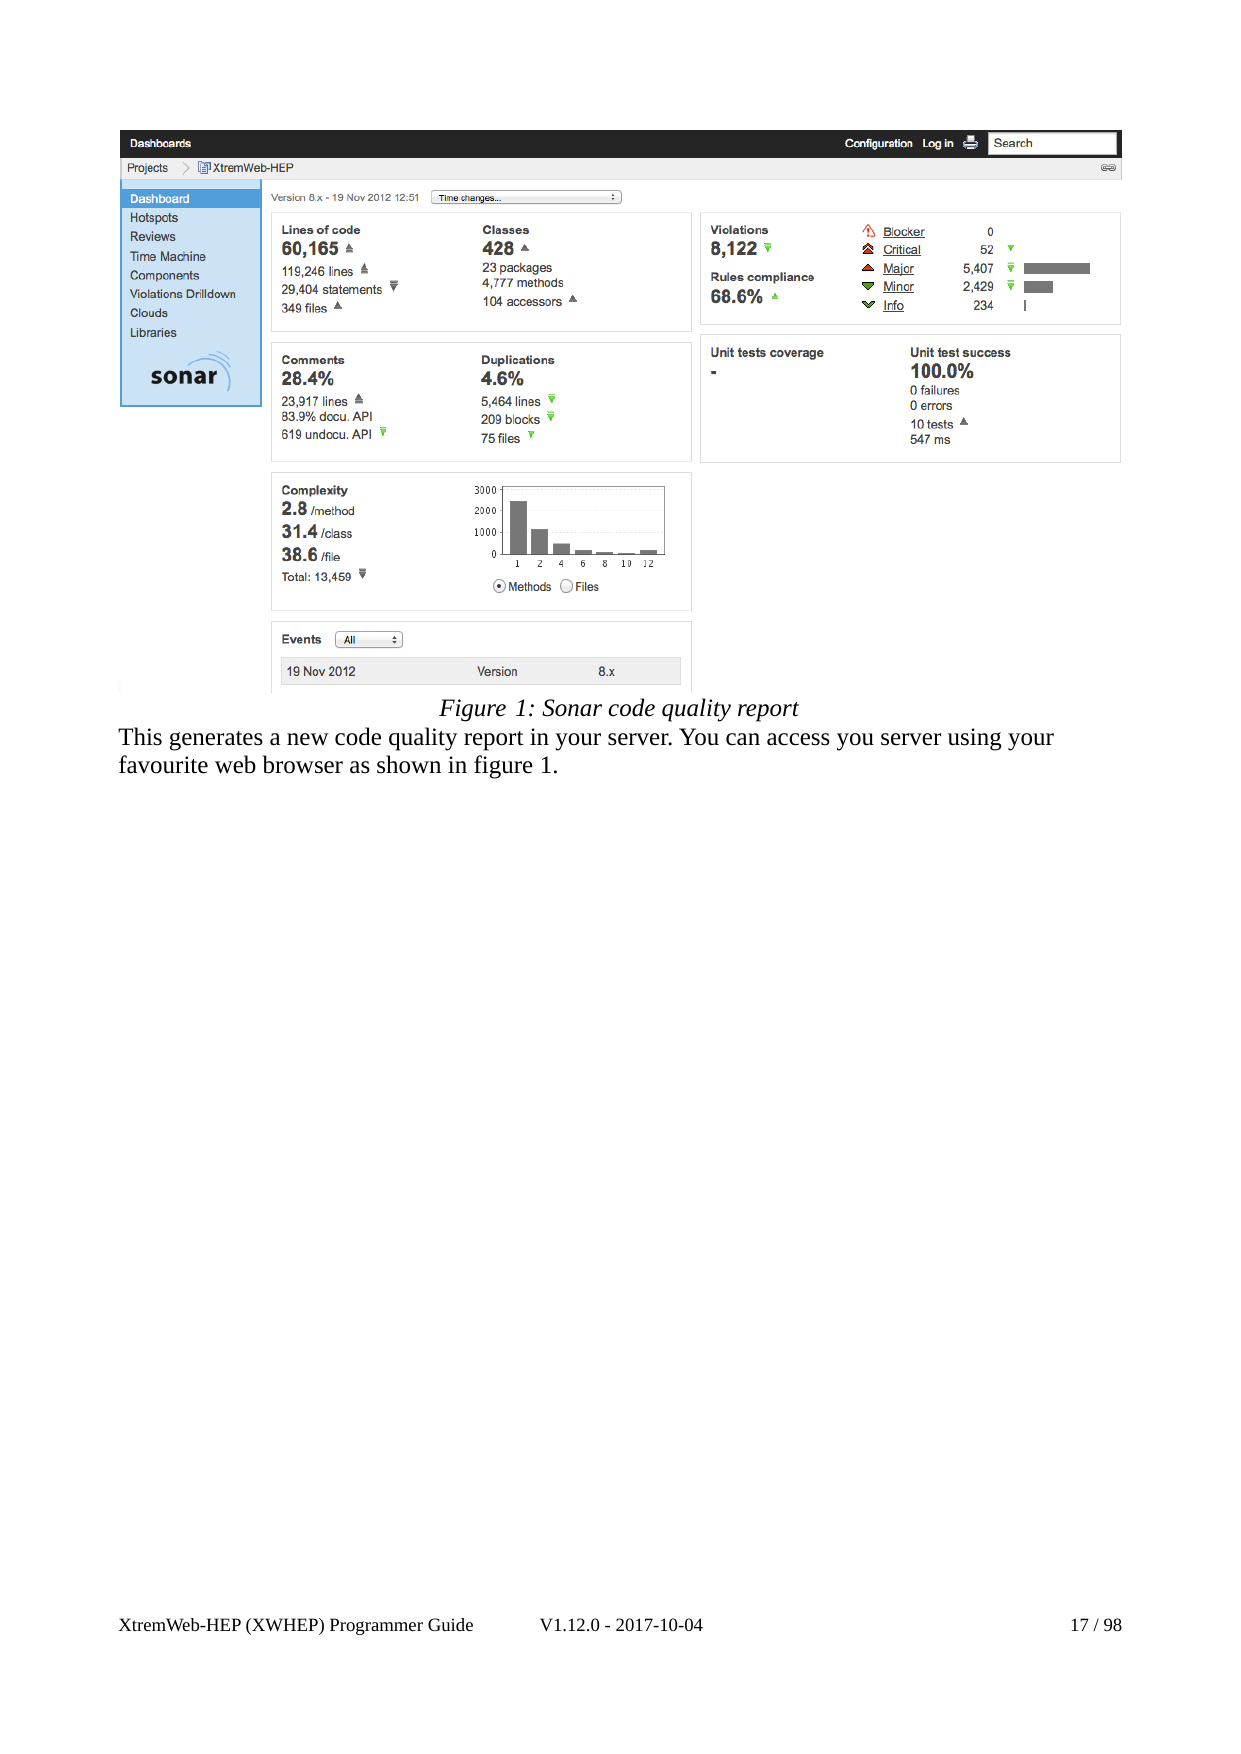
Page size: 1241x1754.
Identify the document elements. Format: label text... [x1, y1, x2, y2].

text This generates a new code quality report in your server. You can access you server using your favourite web browser as shown in figure 1. [118, 722, 1122, 779]
text [118, 118, 1122, 130]
text Figure 1: Sonar code quality report [118, 693, 1122, 722]
picture [118, 130, 1123, 693]
